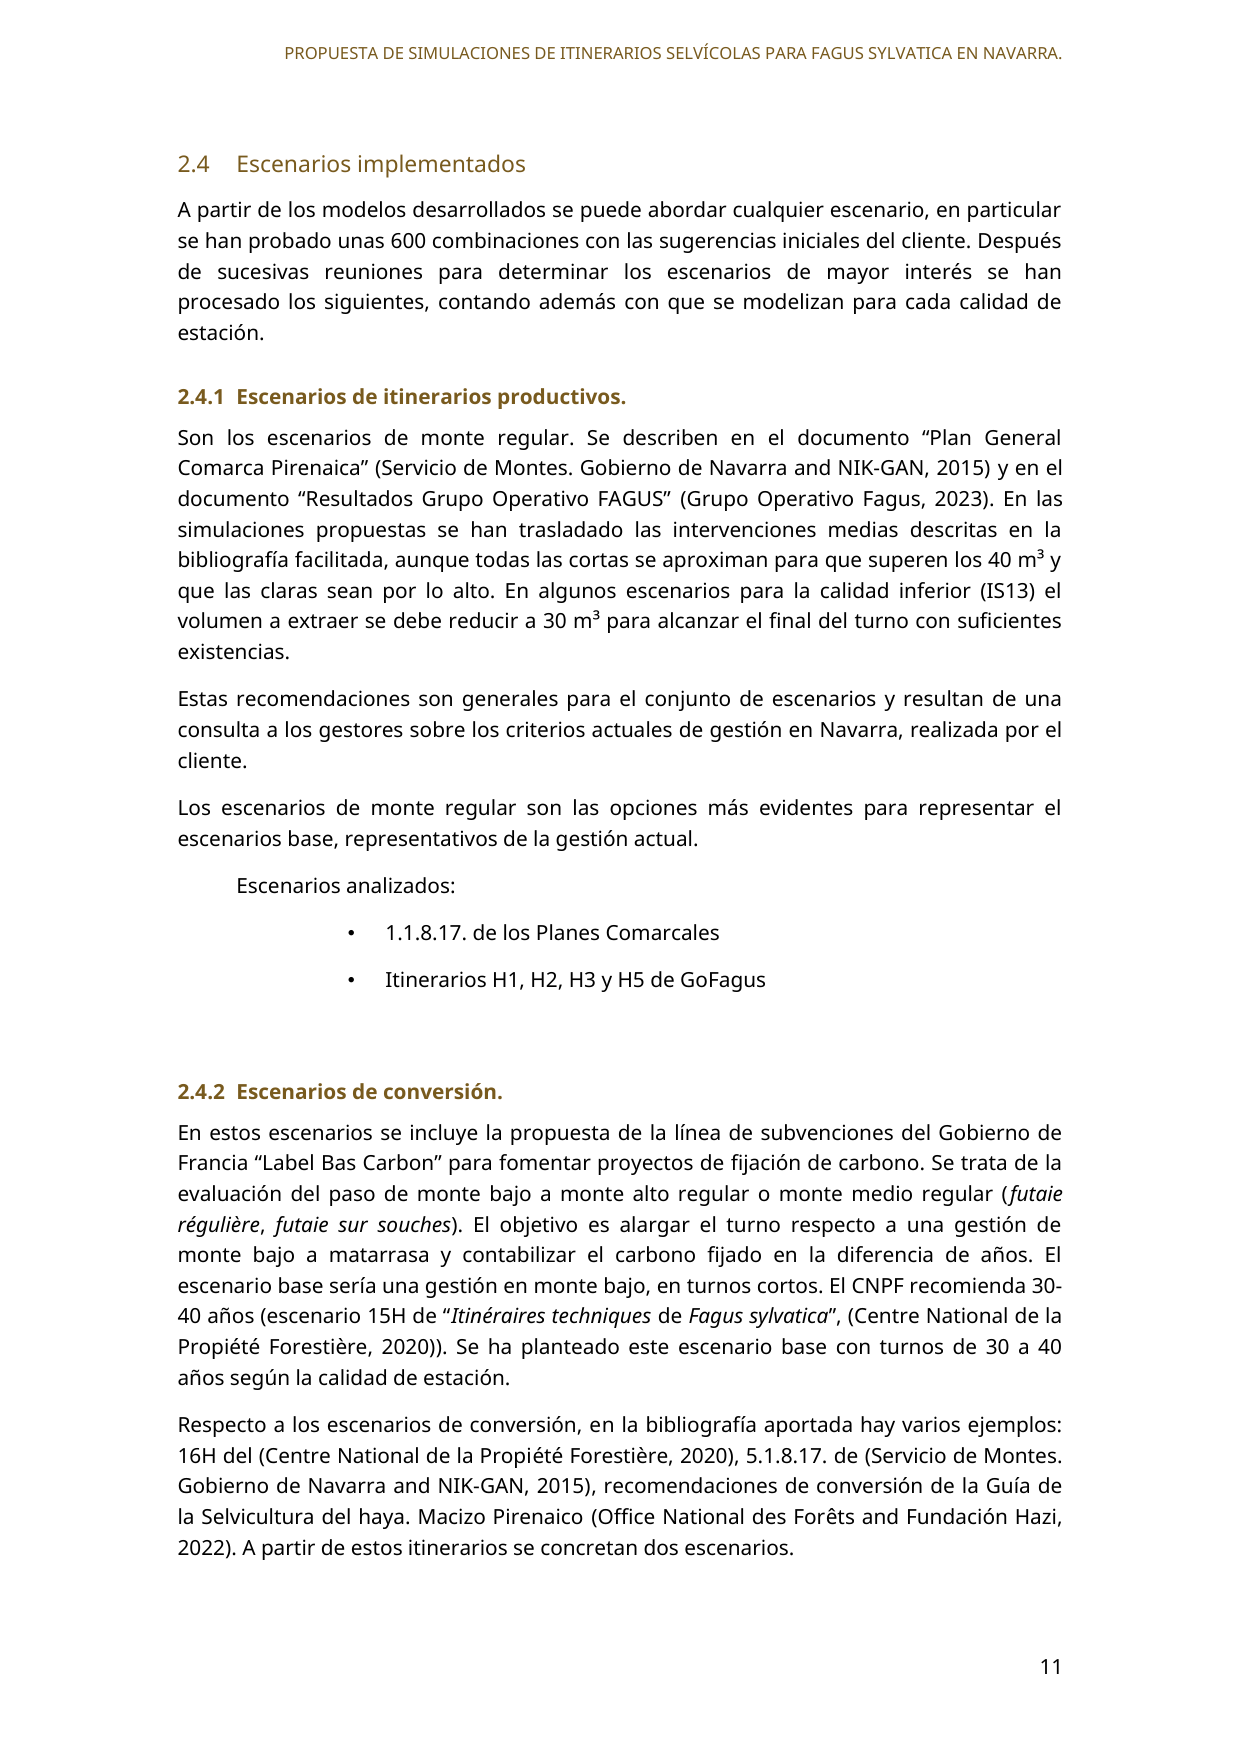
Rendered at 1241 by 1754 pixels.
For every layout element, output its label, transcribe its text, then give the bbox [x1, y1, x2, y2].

text Los escenarios de monte regular son las opciones más evidentes para representar el escenarios base, representativos de la gestión actual. [177, 793, 1063, 852]
subtitle Escenarios implementados [177, 148, 1063, 179]
list Itinerarios H1, H2, H3 y H5 de GoFagus [348, 966, 1063, 994]
text En estos escenarios se incluye la propuesta de la línea de subvenciones del Gobierno de Francia “Label Bas Carbon” para fomentar proyectos de fijación de carbono. Se trata de la evaluación del paso de monte bajo a monte alto regular o monte medio regular (futaie régulière, futaie sur souches). El objetivo es alargar el turno respecto a una gestión de monte bajo a matarrasa y contabilizar el carbono fijado en la diferencia de años. El escenario base sería una gestión en monte bajo, en turnos cortos. El CNPF recomienda 30-40 años (escenario 15H de “Itinéraires techniques de Fagus sylvatica”, (Centre National de la Propiété Forestière, 2020)). Se ha planteado este escenario base con turnos de 30 a 40 años según la calidad de estación. [177, 1118, 1063, 1391]
text Escenarios analizados: [236, 871, 1063, 899]
subtitle Escenarios de conversión. [177, 1077, 1063, 1105]
text Estas recomendaciones son generales para el conjunto de escenarios y resultan de una consulta a los gestores sobre los criterios actuales de gestión en Navarra, realizada por el cliente. [177, 684, 1063, 774]
text Son los escenarios de monte regular. Se describen en el documento “Plan General Comarca Pirenaica” (Servicio de Montes. Gobierno de Navarra and NIK-GAN, 2015) y en el documento “Resultados Grupo Operativo FAGUS” (Grupo Operativo Fagus, 2023). En las simulaciones propuestas se han trasladado las intervenciones medias descritas en la bibliografía facilitada, aunque todas las cortas se aproximan para que superen los 40 m³ y que las claras sean por lo alto. En algunos escenarios para la calidad inferior (IS13) el volumen a extraer se debe reducir a 30 m³ para alcanzar el final del turno con suficientes existencias. [177, 423, 1063, 666]
list 1.1.8.17. de los Planes Comarcales [348, 918, 1063, 947]
subtitle Escenarios de itinerarios productivos. [177, 382, 1063, 410]
text A partir de los modelos desarrollados se puede abordar cualquier escenario, en particular se han probado unas 600 combinaciones con las sugerencias iniciales del cliente. Después de sucesivas reuniones para determinar los escenarios de mayor interés se han procesado los siguientes, contando además con que se modelizan para cada calidad de estación. [177, 196, 1063, 346]
text Respecto a los escenarios de conversión, en la bibliografía aportada hay varios ejemplos: 16H del (Centre National de la Propiété Forestière, 2020), 5.1.8.17. de (Servicio de Montes. Gobierno de Navarra and NIK-GAN, 2015), recomendaciones de conversión de la Guía de la Selvicultura del haya. Macizo Pirenaico (Office National des Forêts and Fundación Hazi, 2022). A partir de estos itinerarios se concretan dos escenarios. [177, 1410, 1063, 1561]
